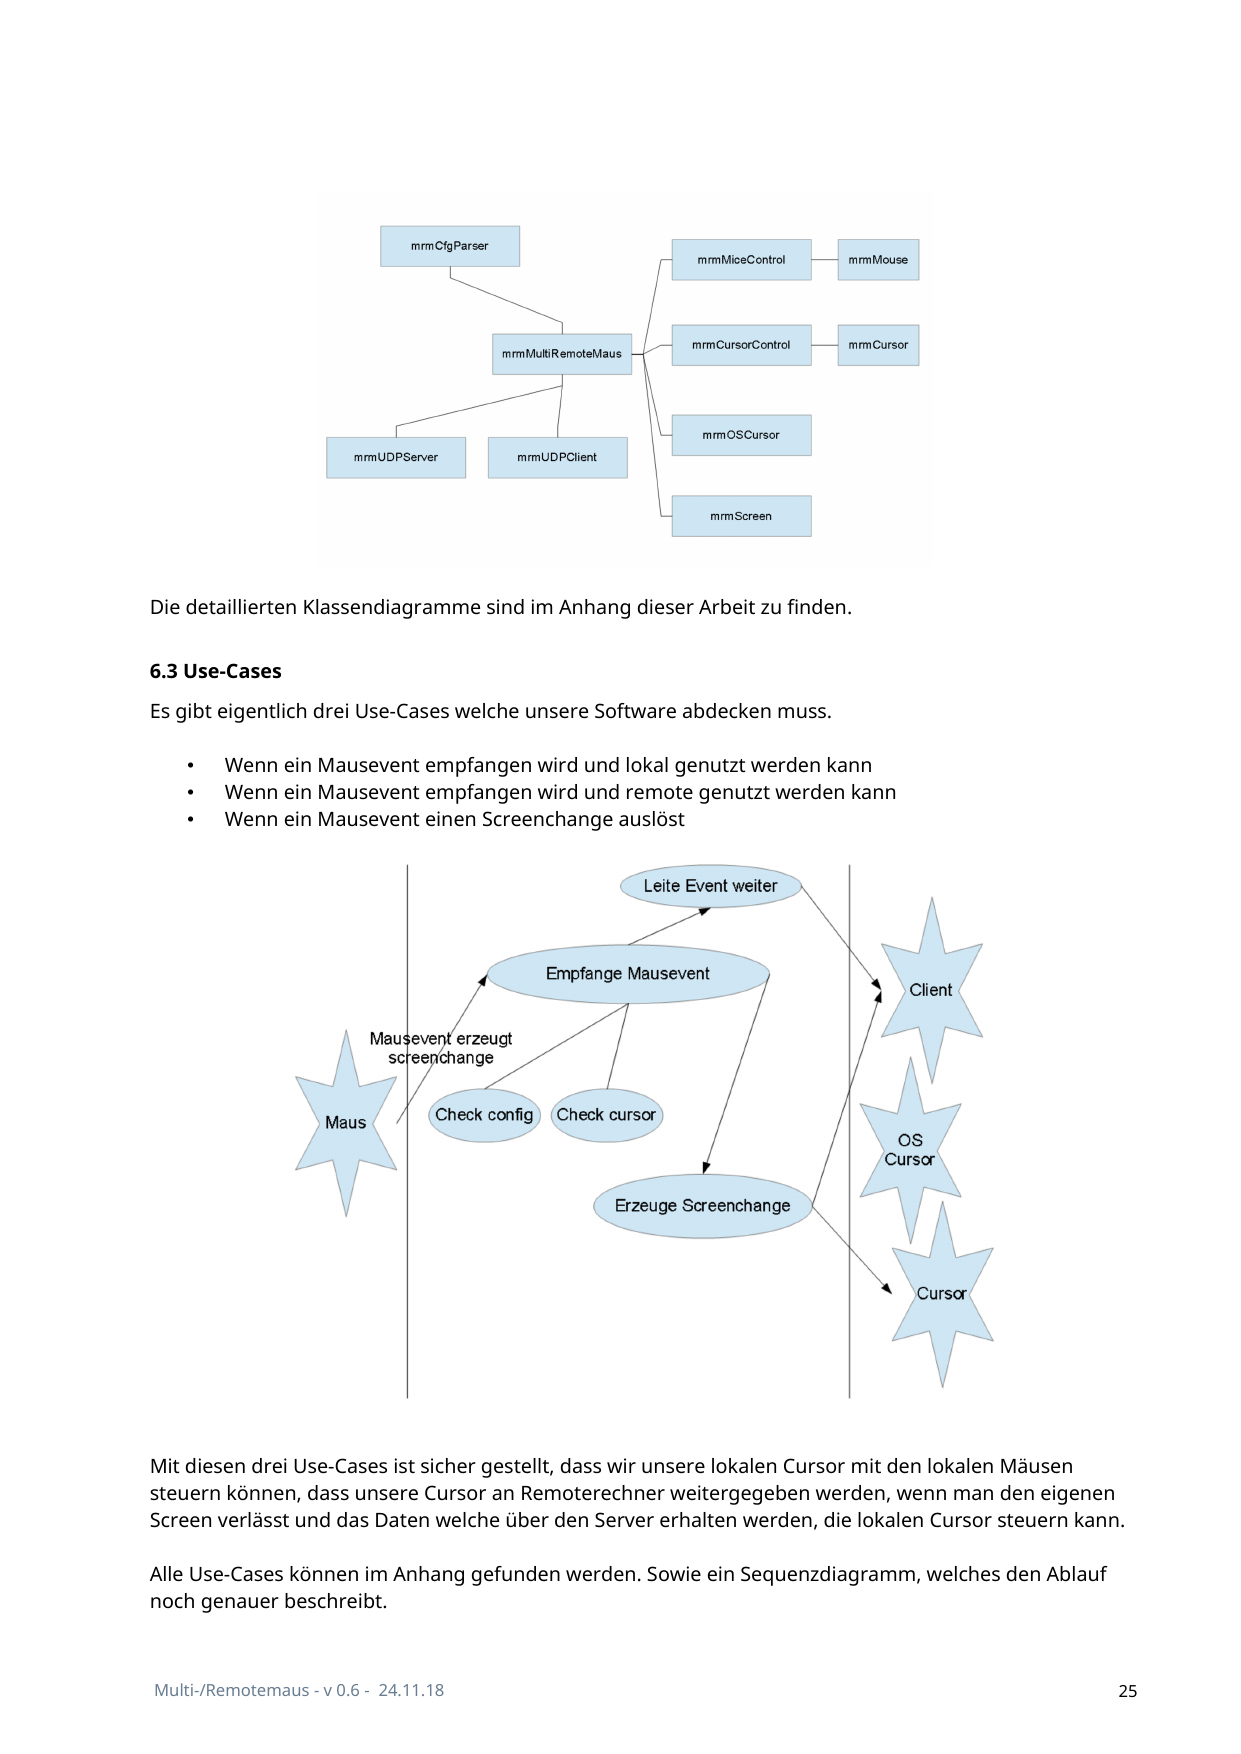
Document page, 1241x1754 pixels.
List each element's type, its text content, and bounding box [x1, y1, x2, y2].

text Mit diesen drei Use-Cases ist sicher gestellt, dass wir unsere lokalen Cursor mit den lokalen Mäusen steuern können, dass unsere Cursor an Remoterechner weitergegeben werden, wenn man den eigenen Screen verlässt und das Daten welche über den Server erhalten werden, die lokalen Cursor steuern kann. [149, 1452, 1136, 1533]
list Wenn ein Mausevent empfangen wird und remote genutzt werden kann [187, 778, 1136, 805]
text Es gibt eigentlich drei Use-Cases welche unsere Software abdecken muss. [149, 697, 1136, 724]
subtitle Use-Cases [149, 658, 1136, 685]
text Die detaillierten Klassendiagramme sind im Anhang dieser Arbeit zu finden. [149, 593, 1136, 620]
picture [286, 859, 999, 1399]
list Wenn ein Mausevent einen Screenchange auslöst [187, 805, 1136, 832]
list Wenn ein Mausevent empfangen wird und lokal genutzt werden kann [187, 751, 1136, 778]
picture [317, 192, 934, 567]
text Alle Use-Cases können im Anhang gefunden werden. Sowie ein Sequenzdiagramm, welches den Ablauf noch genauer beschreibt. [149, 1560, 1136, 1614]
